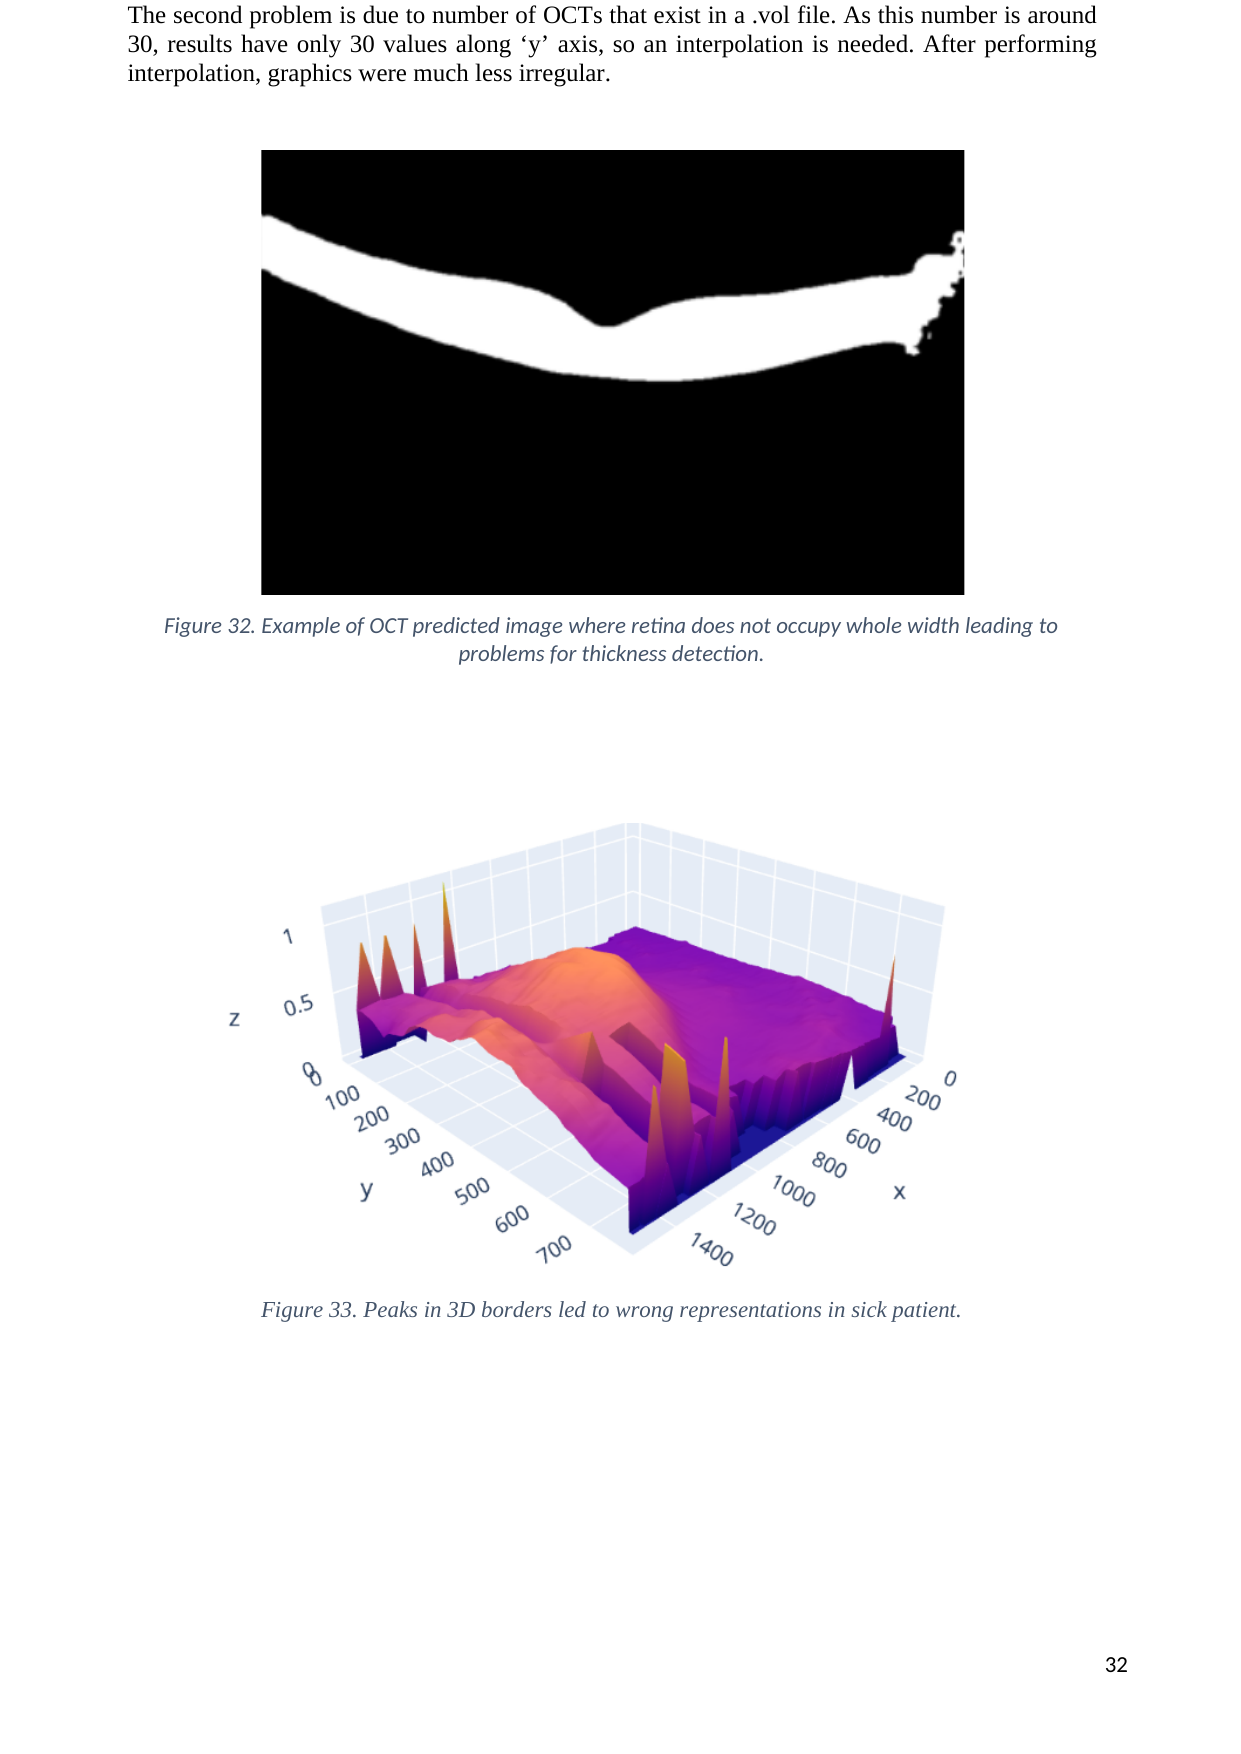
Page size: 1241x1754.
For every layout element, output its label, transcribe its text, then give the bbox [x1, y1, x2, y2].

text The second problem is due to number of OCTs that exist in a .vol file. As this number is around 30, results have only 30 values along ‘y’ axis, so an interpolation is needed. After performing interpolation, graphics were much less irregular. [127, 0, 1098, 87]
text Figure 32. Example of OCT predicted image where retina does not occupy whole width leading to problems for thickness detection. [127, 611, 1098, 667]
text Figure 33. Peaks in 3D borders led to wrong representations in sick patient. [127, 1296, 1098, 1322]
